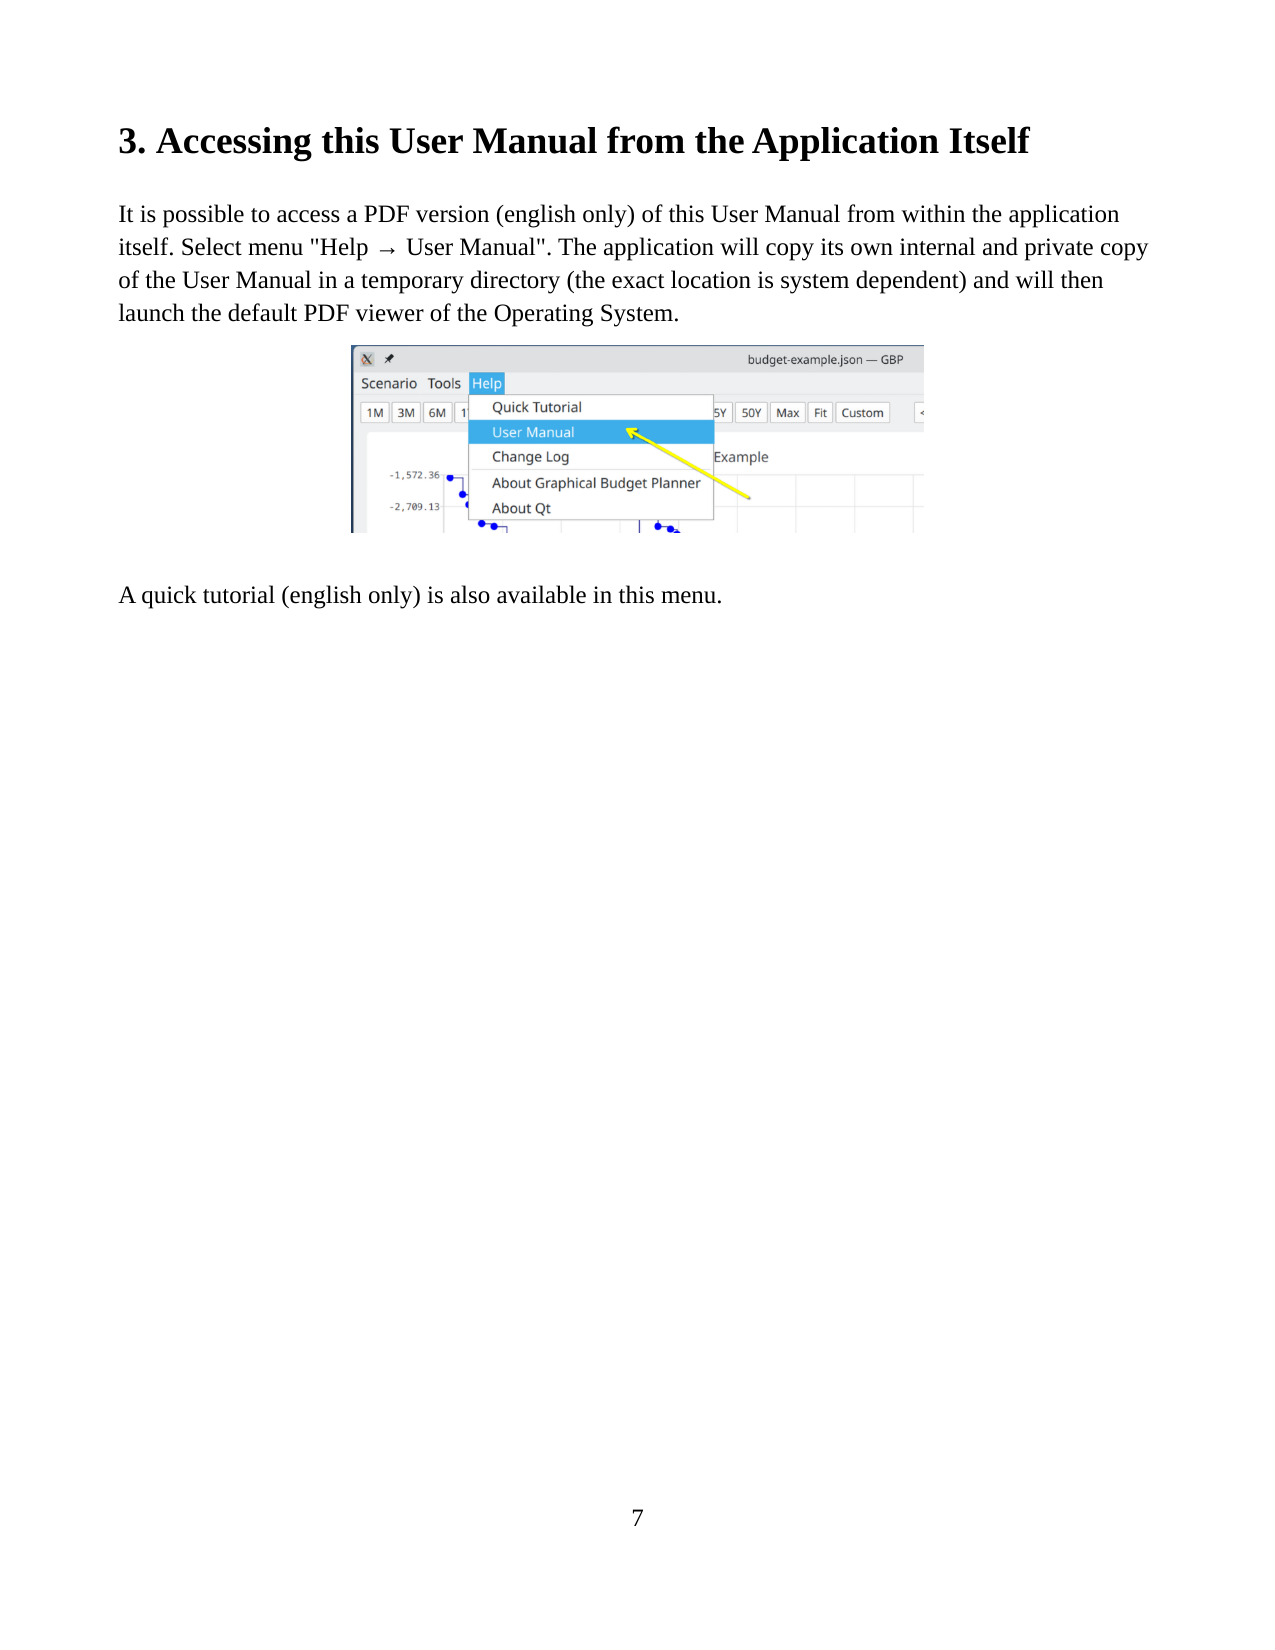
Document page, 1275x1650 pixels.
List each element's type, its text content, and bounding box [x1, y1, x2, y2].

picture [351, 345, 924, 533]
text It is possible to access a PDF version (english only) of this User Manual from within the application itself. Select menu "Help → User Manual". The application will copy its own internal and private copy of the User Manual in a temporary directory (the exact location is system dependent) and will then launch the default PDF viewer of the Operating System. [118, 199, 1157, 327]
subtitle Accessing this User Manual from the Application Itself [118, 118, 1157, 161]
text A quick tutorial (english only) is also available in this menu. [118, 580, 1157, 608]
